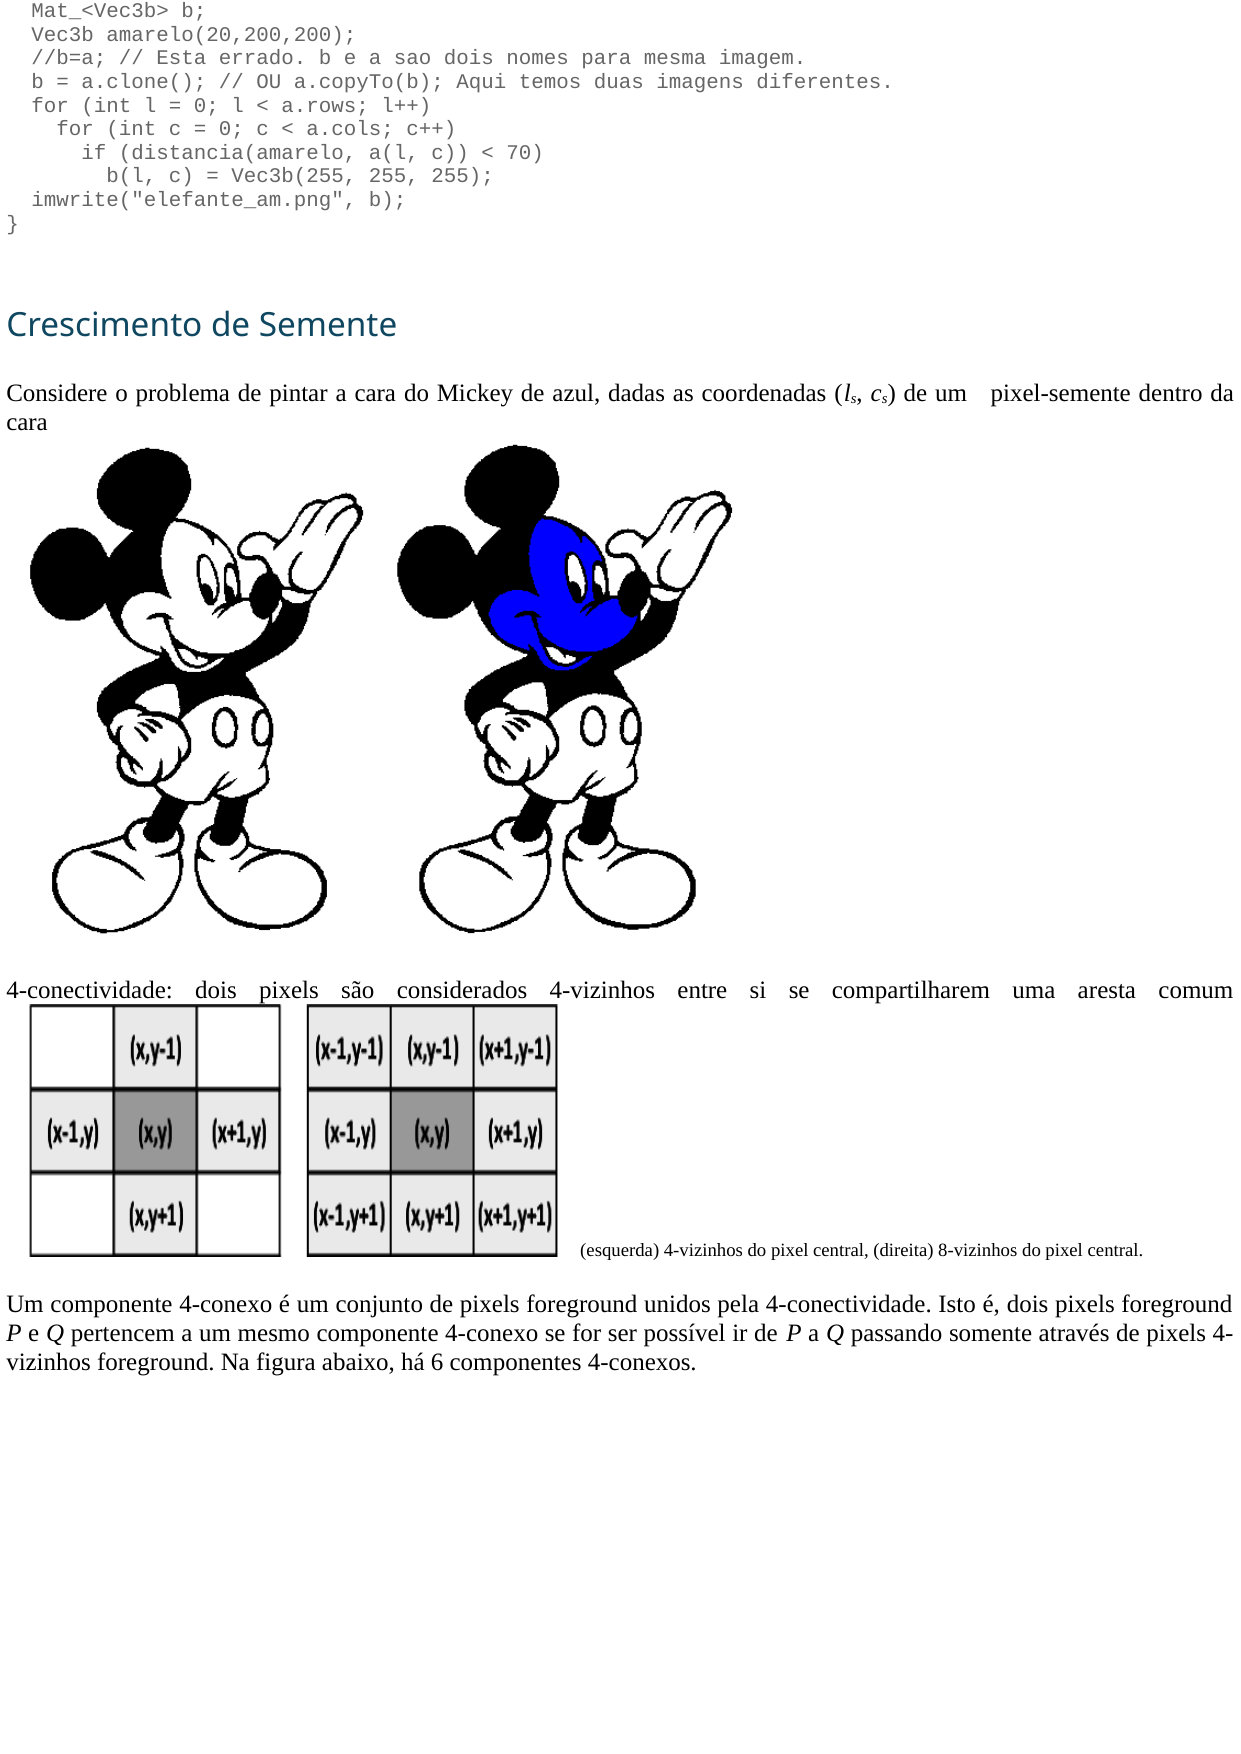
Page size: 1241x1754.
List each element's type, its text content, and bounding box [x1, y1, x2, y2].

picture [6, 435, 742, 976]
text 4-conectividade: dois pixels são considerados 4-vizinhos entre si se compartilharem uma aresta comum(esquerda) 4-vizinhos do pixel central, (direita) 8-vizinhos do pixel central. [6, 976, 1234, 1261]
text Vec3b amarelo(20,200,200); [6, 24, 1234, 47]
text if (distancia(amarelo, a(l, c)) < 70) [6, 142, 1234, 166]
subtitle Crescimento de Semente [6, 300, 1234, 346]
text Considere o problema de pintar a cara do Mickey de azul, dadas as coordenadas (ls, cs) de um pixel-semente dentro da cara [6, 378, 1234, 435]
text //b=a; // Esta errado. b e a sao dois nomes para mesma imagem. [6, 47, 1234, 71]
text for (int l = 0; l < a.rows; l++) [6, 94, 1234, 118]
text for (int c = 0; c < a.cols; c++) [6, 118, 1234, 142]
text b(l, c) = Vec3b(255, 255, 255); [6, 166, 1234, 189]
text imwrite("elefante_am.png", b); [6, 189, 1234, 213]
text Mat_<Vec3b> b; [6, 0, 1234, 24]
text } [6, 213, 1234, 236]
text Um componente 4-conexo é um conjunto de pixels foreground unidos pela 4-conectividade. Isto é, dois pixels foreground P e Q pertencem a um mesmo componente 4-conexo se for ser possível ir de P a Q passando somente através de pixels 4-vizinhos foreground. Na figura abaixo, há 6 componentes 4-conexos. [6, 1289, 1234, 1376]
text b = a.clone(); // OU a.copyTo(b); Aqui temos duas imagens diferentes. [6, 71, 1234, 94]
picture [6, 1004, 580, 1257]
